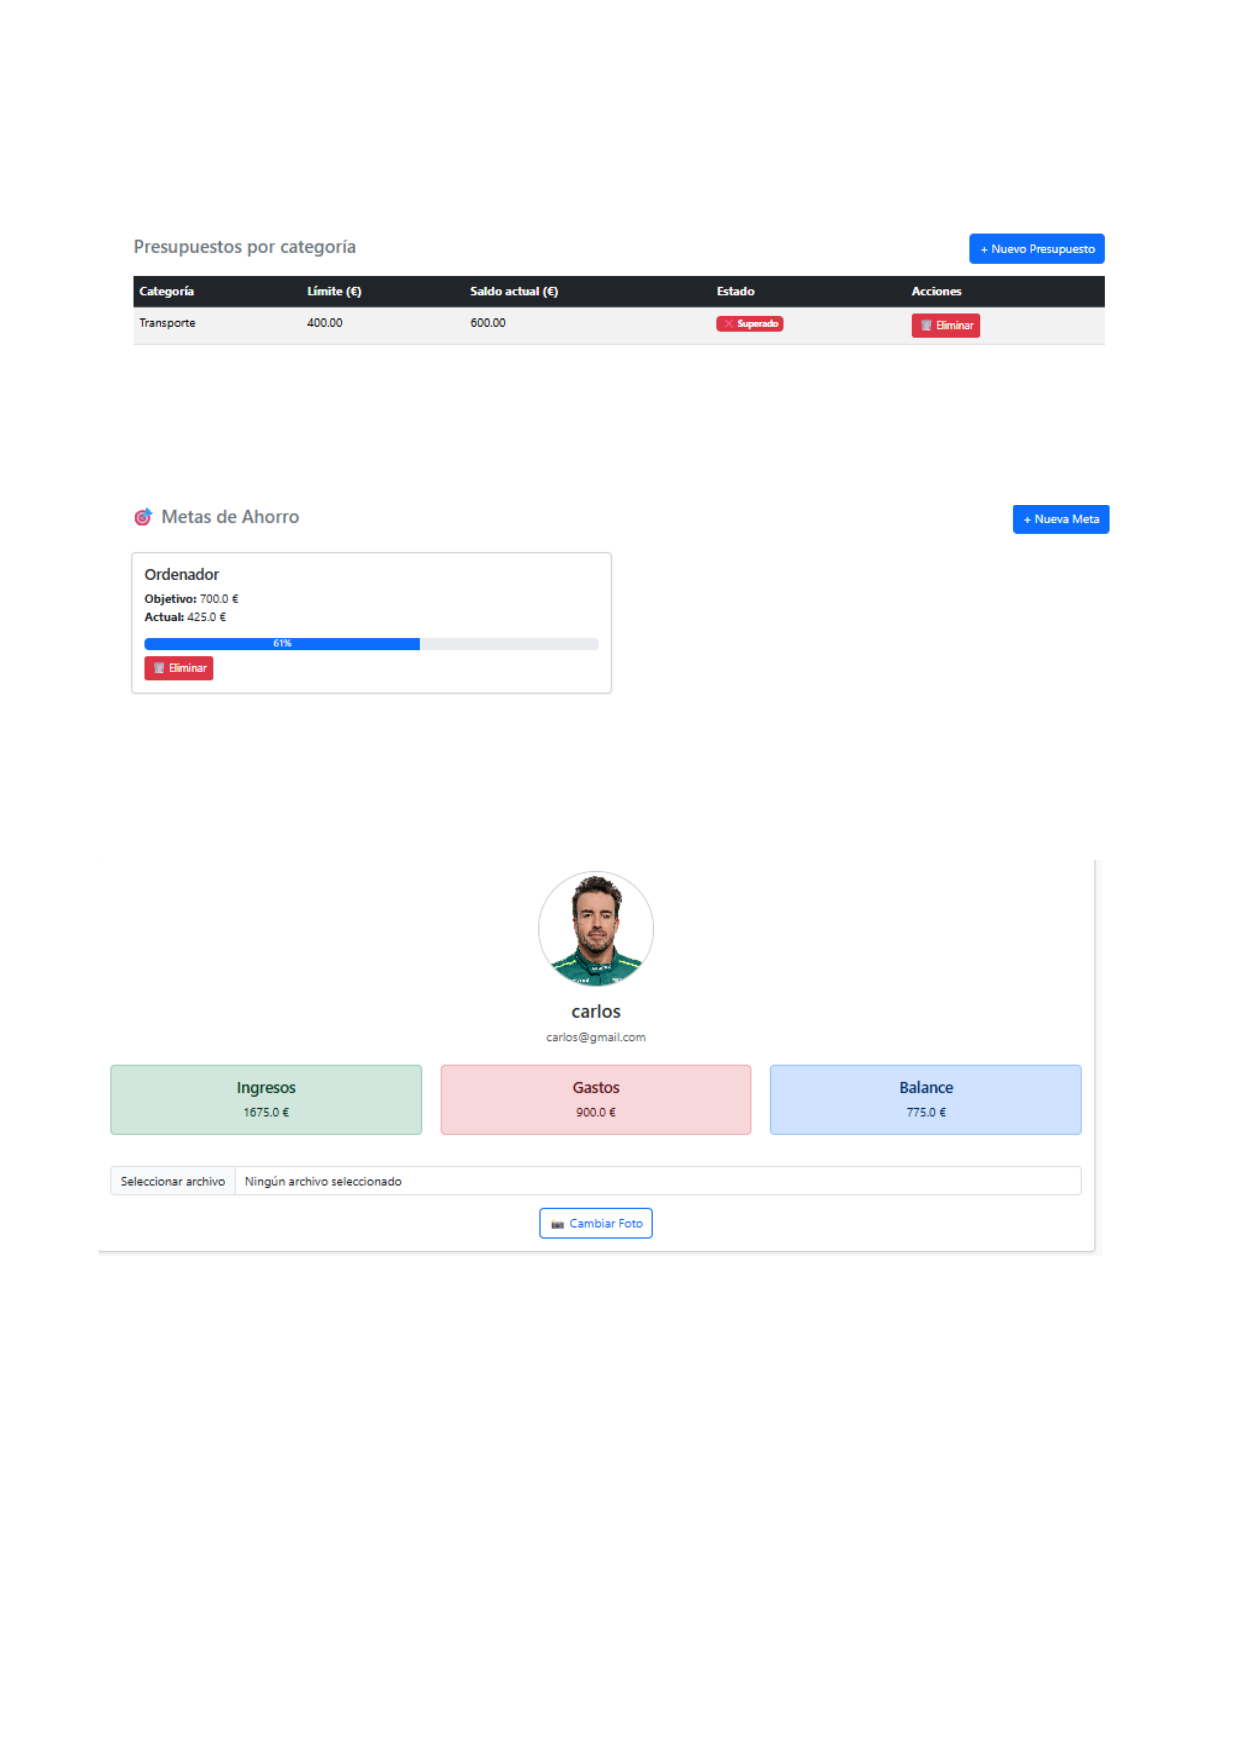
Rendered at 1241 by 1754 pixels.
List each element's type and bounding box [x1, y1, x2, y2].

picture [98, 860, 1103, 1256]
picture [118, 505, 1123, 695]
picture [118, 224, 1123, 356]
